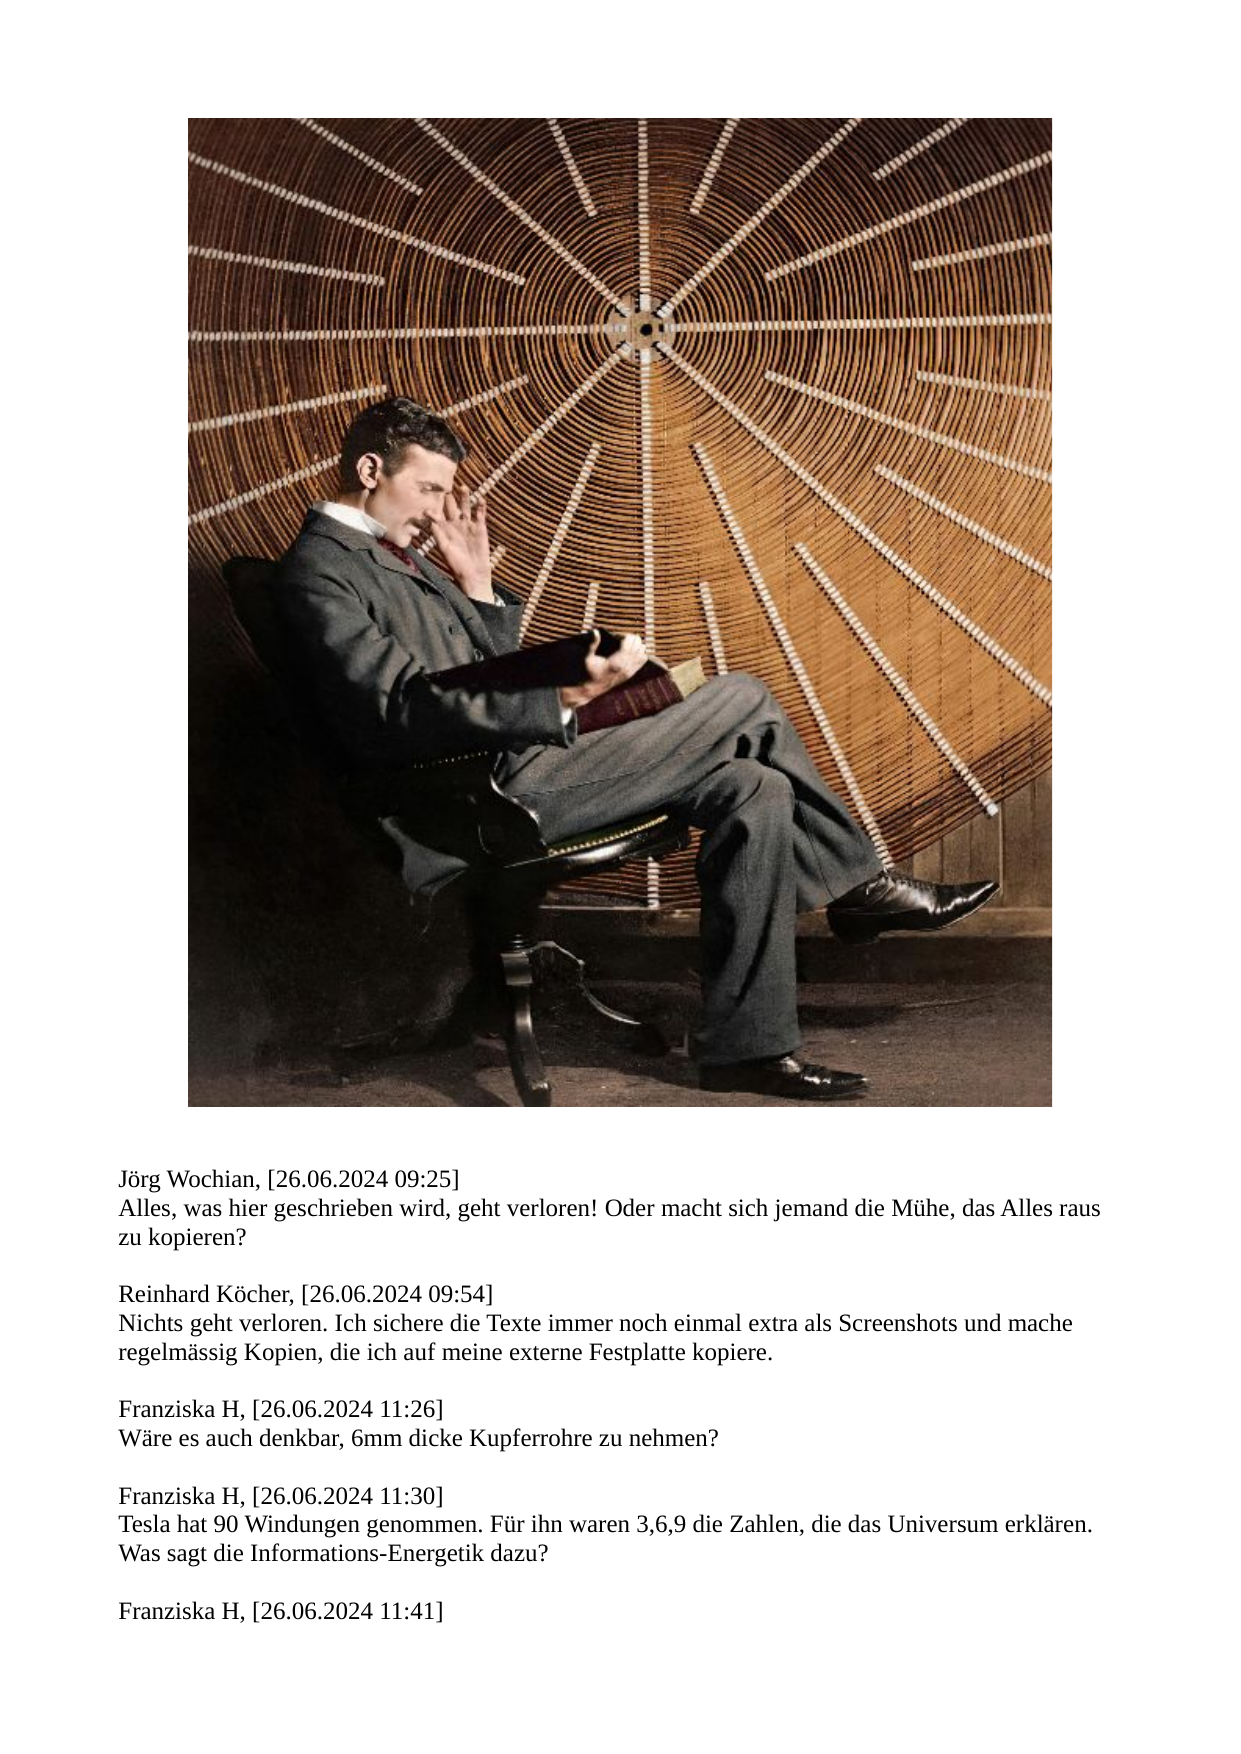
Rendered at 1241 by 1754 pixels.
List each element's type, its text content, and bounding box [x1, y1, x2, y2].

text Tesla hat 90 Windungen genommen. Für ihn waren 3,6,9 die Zahlen, die das Universum erklären. Was sagt die Informations-Energetik dazu? [118, 1509, 1122, 1567]
text Franziska H, [26.06.2024 11:30] [118, 1481, 1122, 1509]
text Reinhard Köcher, [26.06.2024 09:54] [118, 1279, 1122, 1308]
text Alles, was hier geschrieben wird, geht verloren! Oder macht sich jemand die Mühe, das Alles raus zu kopieren? [118, 1193, 1122, 1251]
text Jörg Wochian, [26.06.2024 09:25] [118, 1164, 1122, 1193]
text Franziska H, [26.06.2024 11:26] [118, 1394, 1122, 1423]
text Wäre es auch denkbar, 6mm dicke Kupferrohre zu nehmen? [118, 1423, 1122, 1452]
text Franziska H, [26.06.2024 11:41] [118, 1596, 1122, 1624]
picture [188, 118, 1053, 1107]
text Nichts geht verloren. Ich sichere die Texte immer noch einmal extra als Screenshots und mache regelmässig Kopien, die ich auf meine externe Festplatte kopiere. [118, 1308, 1122, 1366]
